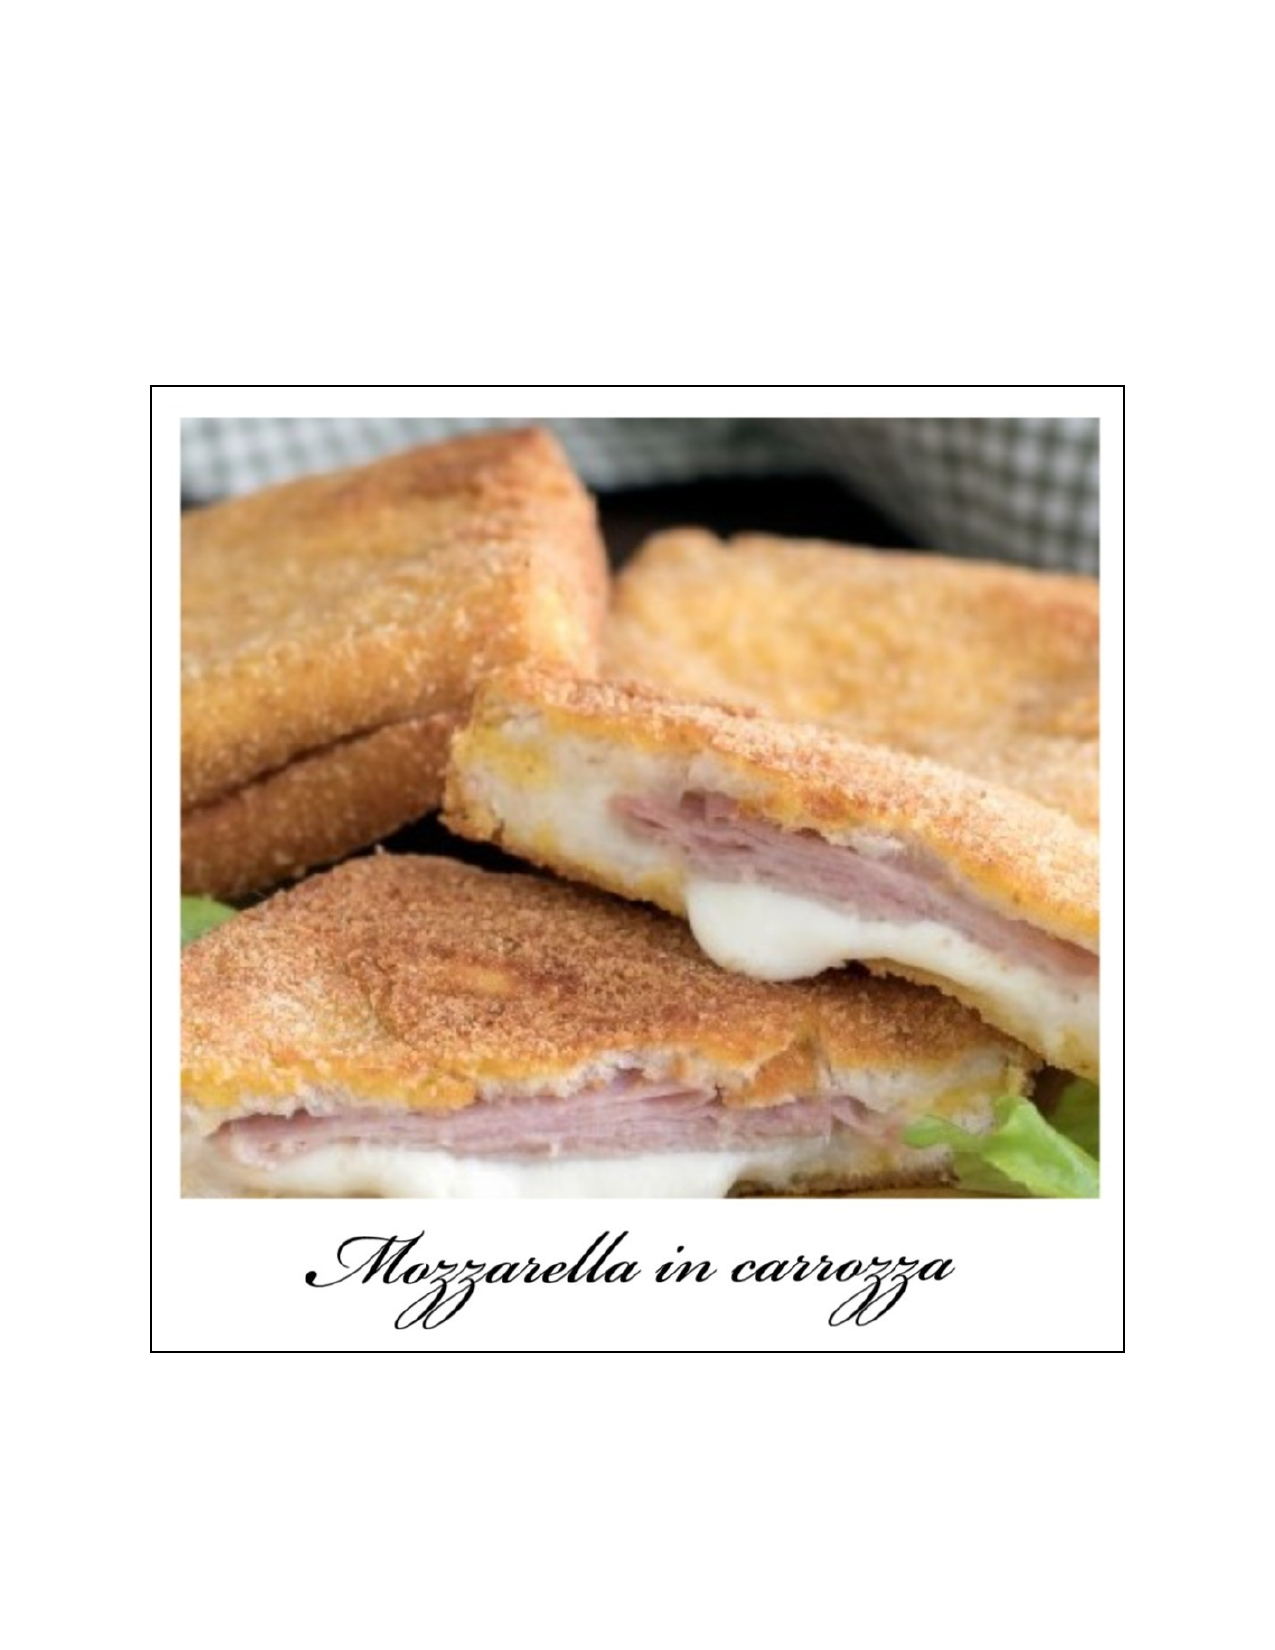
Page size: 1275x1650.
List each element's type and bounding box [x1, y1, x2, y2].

picture [155, 390, 1120, 1348]
